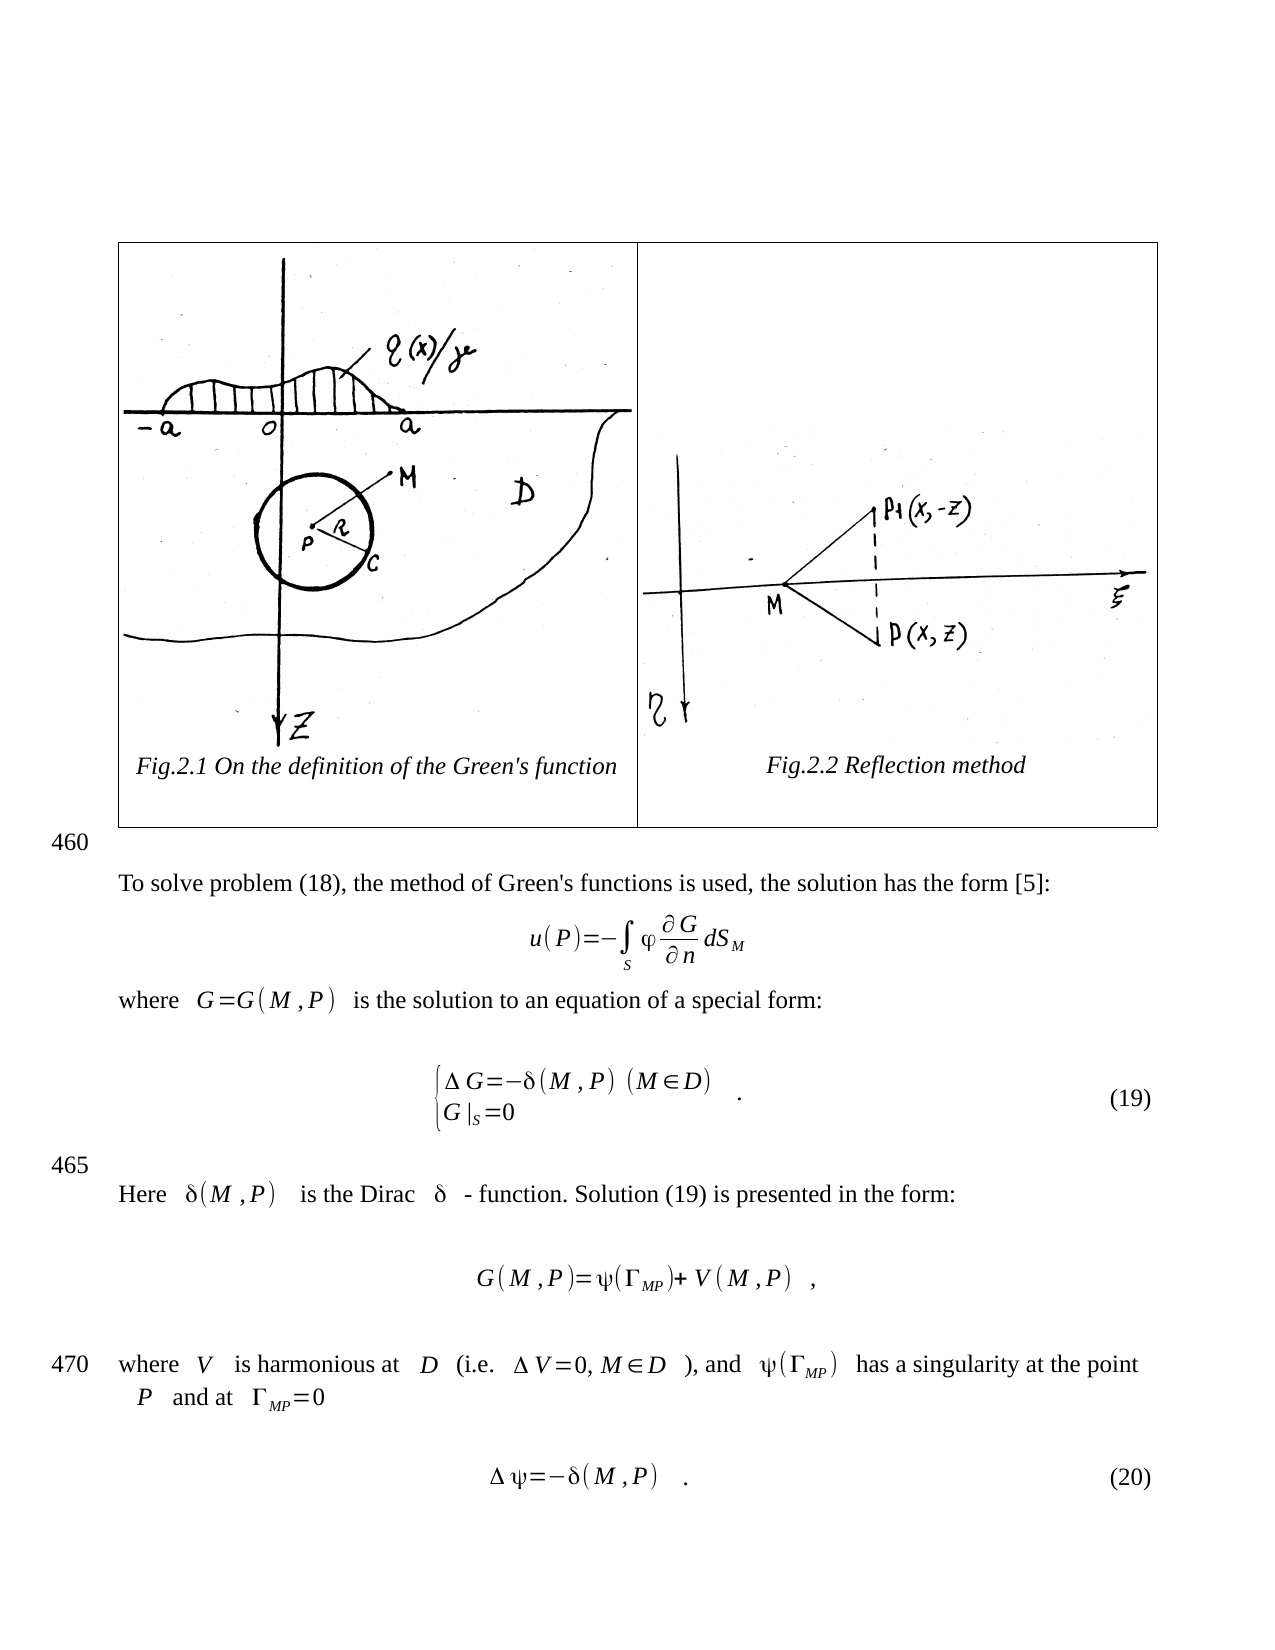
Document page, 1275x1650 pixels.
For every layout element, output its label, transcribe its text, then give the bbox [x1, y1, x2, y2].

text whereis the solution to an equation of a special form: [118, 986, 1157, 1016]
text Here is the Dirac- function. Solution (19) is presented in the form: [118, 1179, 1157, 1209]
picture [123, 247, 632, 752]
table_header (19) [1041, 1057, 1157, 1150]
text To solve problem (18), the method of Green's functions is used, the solution has the form [5]: [118, 868, 1157, 897]
text , [118, 1263, 1157, 1296]
table_header [119, 243, 637, 827]
table_header . [118, 1456, 1041, 1510]
table_header [638, 243, 1157, 827]
picture [643, 425, 1152, 751]
table_header . [118, 1057, 1041, 1150]
text whereis harmonious at(i.e.), andhas a singularity at the point and at [118, 1349, 1157, 1414]
table_header (20) [1041, 1456, 1157, 1510]
